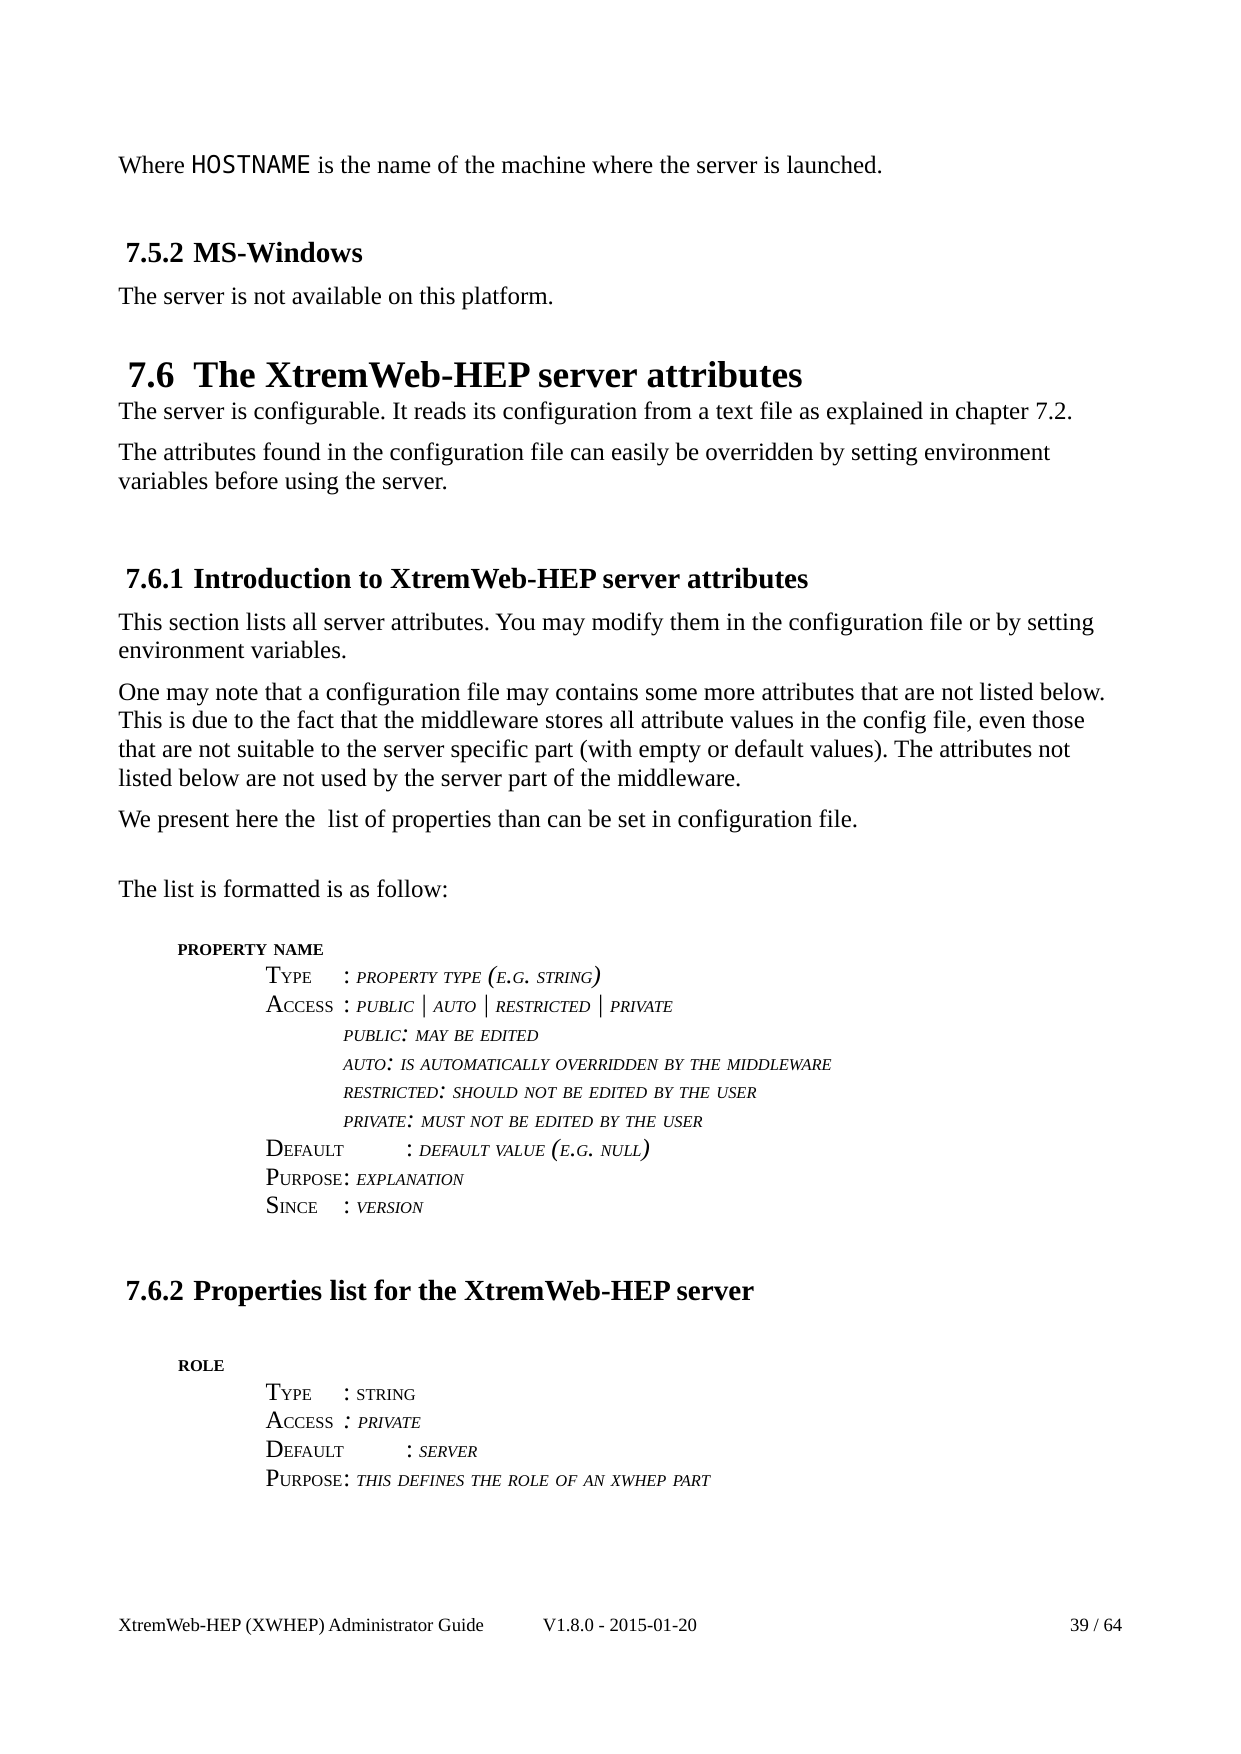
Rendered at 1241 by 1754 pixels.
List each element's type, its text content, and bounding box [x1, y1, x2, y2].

text Access : private [265, 1405, 1122, 1434]
subtitle MS-Windows [118, 235, 1122, 268]
text The attributes found in the configuration file can easily be overridden by setting environment variables before using the server. [118, 437, 1122, 494]
text Where HOSTNAME is the name of the machine where the server is launched. [118, 147, 1122, 181]
text Default : server [265, 1434, 1122, 1463]
text Type : property type (e.g. string) [265, 961, 1122, 989]
text private: must not be edited by the user [265, 1104, 1122, 1133]
subtitle Introduction to XtremWeb-HEP server attributes [118, 561, 1122, 594]
subtitle The XtremWeb-HEP server attributes [118, 353, 1122, 396]
text Default : default value (e.g. null) [265, 1133, 1122, 1162]
text The server is configurable. It reads its configuration from a text file as explained in chapter 7.2. [118, 396, 1122, 424]
text One may note that a configuration file may contains some more attributes that are not listed below. This is due to the fact that the middleware stores all attribute values in the config file, even those that are not suitable to the server specific part (with empty or default values). The attributes not listed below are not used by the server part of the middleware. [118, 677, 1122, 792]
text property name [177, 932, 1122, 961]
text We present here the list of properties than can be set in configuration file. [118, 804, 1122, 833]
text Since : version [265, 1191, 1122, 1219]
text Access : public | auto | restricted | private [265, 989, 1122, 1018]
text public: may be edited [265, 1018, 1122, 1047]
text auto: is automatically overridden by the middleware [265, 1047, 1122, 1076]
text Purpose : explanation [265, 1162, 1122, 1191]
text role [178, 1348, 1122, 1377]
text The list is formatted is as follow: [118, 874, 1122, 903]
text restricted: should not be edited by the user [265, 1076, 1122, 1104]
text Type : string [265, 1377, 1122, 1405]
subtitle Properties list for the XtremWeb-HEP server [118, 1273, 1122, 1307]
text This section lists all server attributes. You may modify them in the configuration file or by setting environment variables. [118, 607, 1122, 664]
text The server is not available on this platform. [118, 281, 1122, 309]
text Purpose : this defines the role of an xwhep part [265, 1463, 1122, 1492]
